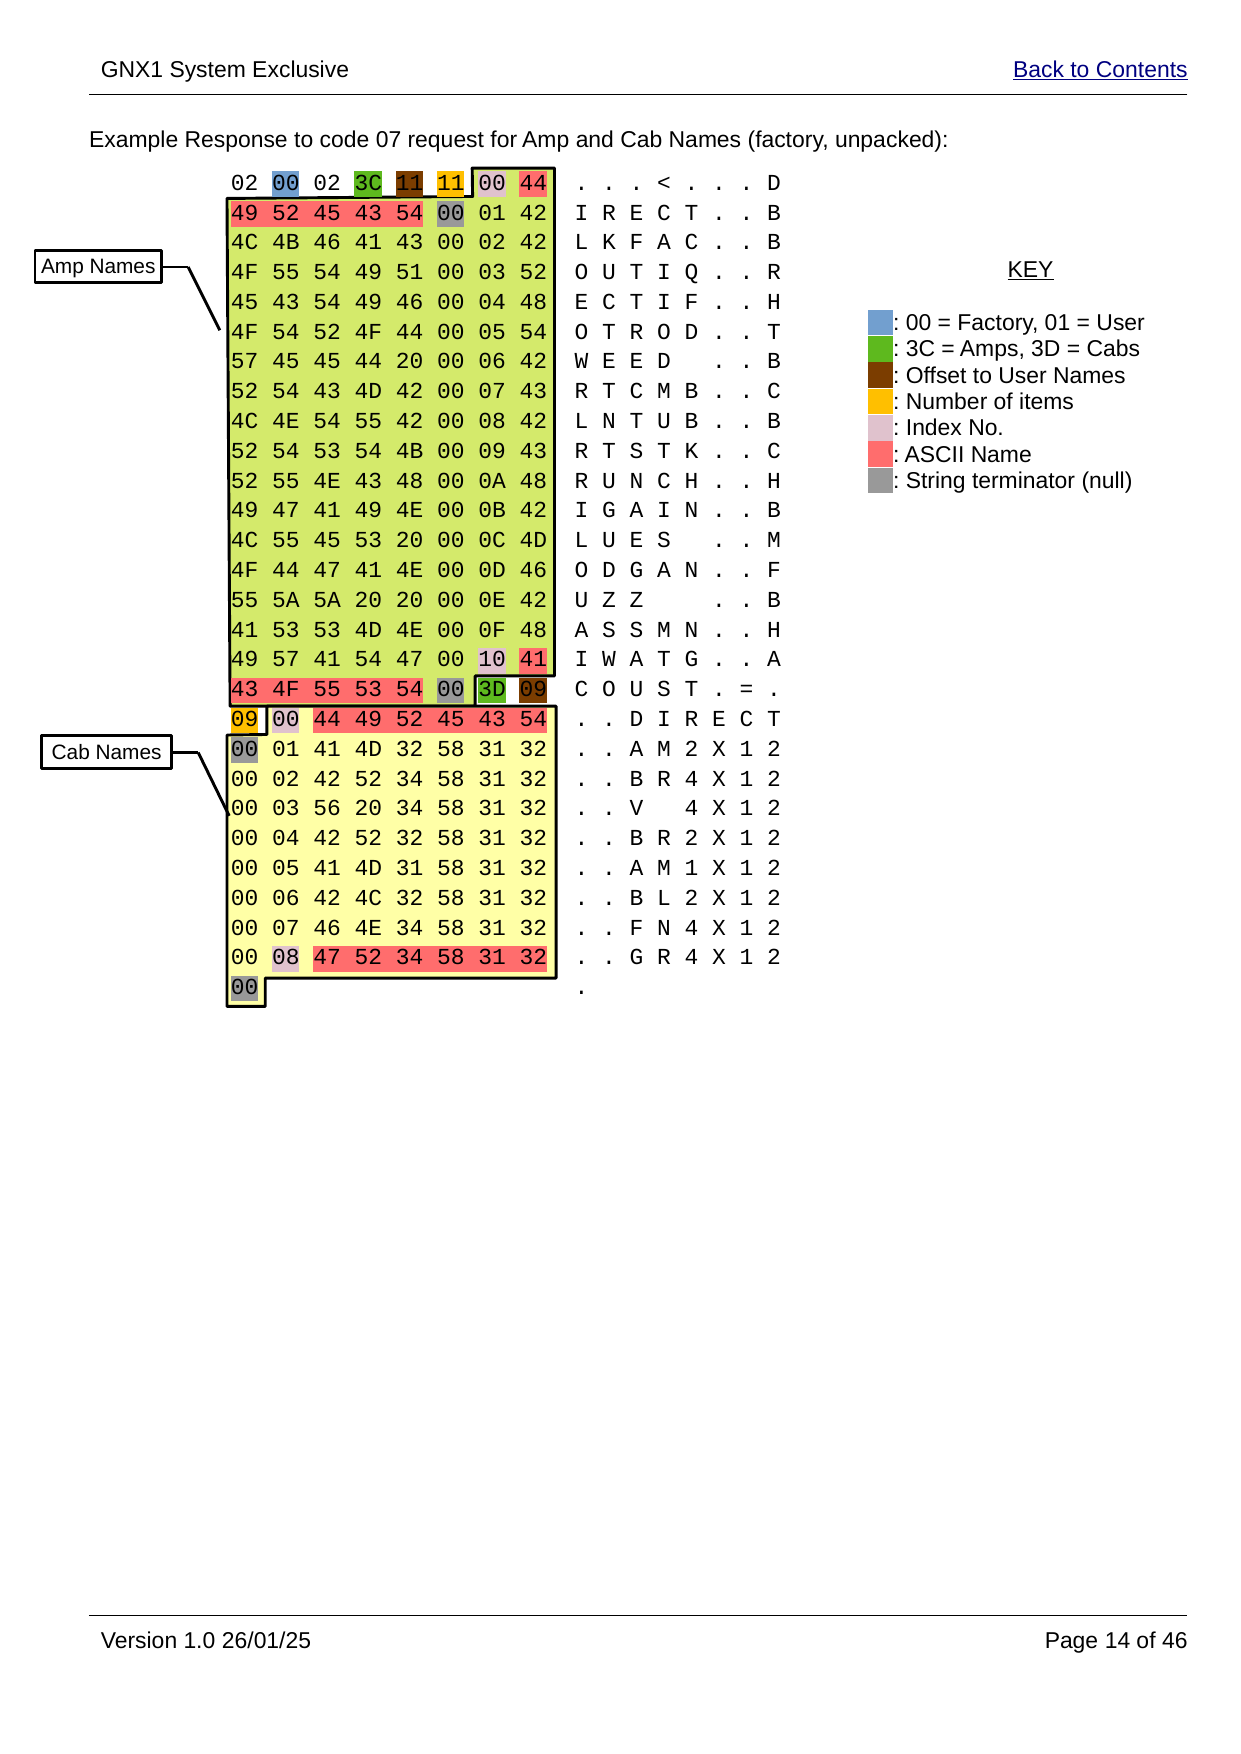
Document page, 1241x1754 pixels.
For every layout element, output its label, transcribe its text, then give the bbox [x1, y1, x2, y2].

table_cell 00 [479, 172, 505, 196]
text 55 5A 5A 20 20 00 0E 42 U Z Z . . B [556, 588, 1187, 614]
table_cell Status request [232, 737, 257, 762]
text 49 52 45 43 54 00 01 42 I R E C T . . B [556, 201, 1187, 227]
text 4F 55 54 49 51 00 03 52 O U T I Q . . R [556, 261, 1187, 286]
table_cell 00 [440, 682, 447, 695]
text Example Response to code 07 request for Amp and Cab Names (factory, unpacked): [89, 126, 1187, 153]
table_cell 00 [438, 679, 463, 702]
text 00 06 42 4C 32 58 31 32 . . B L 2 X 1 2 [558, 886, 1187, 912]
table_cell Status request [273, 708, 298, 732]
table_cell 00 [232, 202, 422, 226]
text 00 02 42 52 34 58 31 32 . . B R 4 X 1 2 [558, 767, 1187, 793]
text 41 53 53 4D 4E 00 0F 48 A S S M N . . H [556, 618, 1187, 644]
table_cell 00 [520, 172, 546, 196]
text 00 03 56 20 34 58 31 32 . . V 4 X 1 2 [558, 797, 1187, 823]
table_cell 00 [520, 649, 546, 674]
text 4C 4B 46 41 43 00 02 42 L K F A C . . B [556, 231, 1187, 257]
text 4F 44 47 41 4E 00 0D 46 O D G A N . . F [556, 558, 1187, 584]
text 4C 4E 54 55 42 00 08 42 L N T U B . . B [556, 409, 1187, 435]
text 00 04 42 52 32 58 31 32 . . B R 2 X 1 2 [558, 827, 1187, 852]
text 52 54 53 54 4B 00 09 43 R T S T K . . C [556, 439, 1187, 465]
text 00 07 46 4E 34 58 31 32 . . F N 4 X 1 2 [558, 916, 1187, 942]
text 09 00 44 49 52 45 43 54 . . D I R E C T [558, 707, 1187, 733]
table_cell 00 [438, 202, 463, 226]
table_cell 00 [481, 176, 488, 189]
text 09 00 44 49 52 45 43 54 . . D I R E C T [231, 708, 265, 733]
text 00 08 47 52 34 58 31 32 . . G R 4 X 1 2 [558, 946, 1187, 972]
text 02 00 02 3C 11 11 00 44 . . . < . . . D [231, 171, 471, 196]
text 52 54 43 4D 42 00 07 43 R T C M B . . C [556, 380, 1187, 406]
table_cell 00 [232, 679, 422, 702]
text 43 4F 55 53 54 00 3D 09 C O U S T . = . [477, 678, 1187, 703]
text 4C 55 45 53 20 00 0C 4D L U E S . . M [556, 529, 1187, 554]
table_cell Status request [273, 947, 298, 971]
text 4F 54 52 4F 44 00 05 54 O T R O D . . T [556, 320, 1187, 346]
text 45 43 54 49 46 00 04 48 E C T I F . . H [556, 290, 1187, 316]
text 02 00 02 3C 11 11 00 44 . . . < . . . D [556, 171, 1187, 197]
text 00 05 41 4D 31 58 31 32 . . A M 1 X 1 2 [558, 856, 1187, 882]
table_cell Status request [314, 947, 546, 971]
text 49 57 41 54 47 00 10 41 I W A T G . . A [556, 648, 1187, 674]
table_cell 00 [440, 206, 447, 219]
text 52 55 4E 43 48 00 0A 48 R U N C H . . H [556, 469, 1187, 495]
text 57 45 45 44 20 00 06 42 W E E D . . B [556, 350, 1187, 376]
table_cell Status request [314, 708, 546, 732]
table_cell Status request [232, 977, 257, 1000]
table_cell 00 [479, 649, 505, 674]
text 49 47 41 49 4E 00 0B 42 I G A I N . . B [556, 499, 1187, 525]
text 00 . [267, 976, 1187, 1001]
text 00 01 41 4D 32 58 31 32 . . A M 2 X 1 2 [558, 737, 1187, 763]
